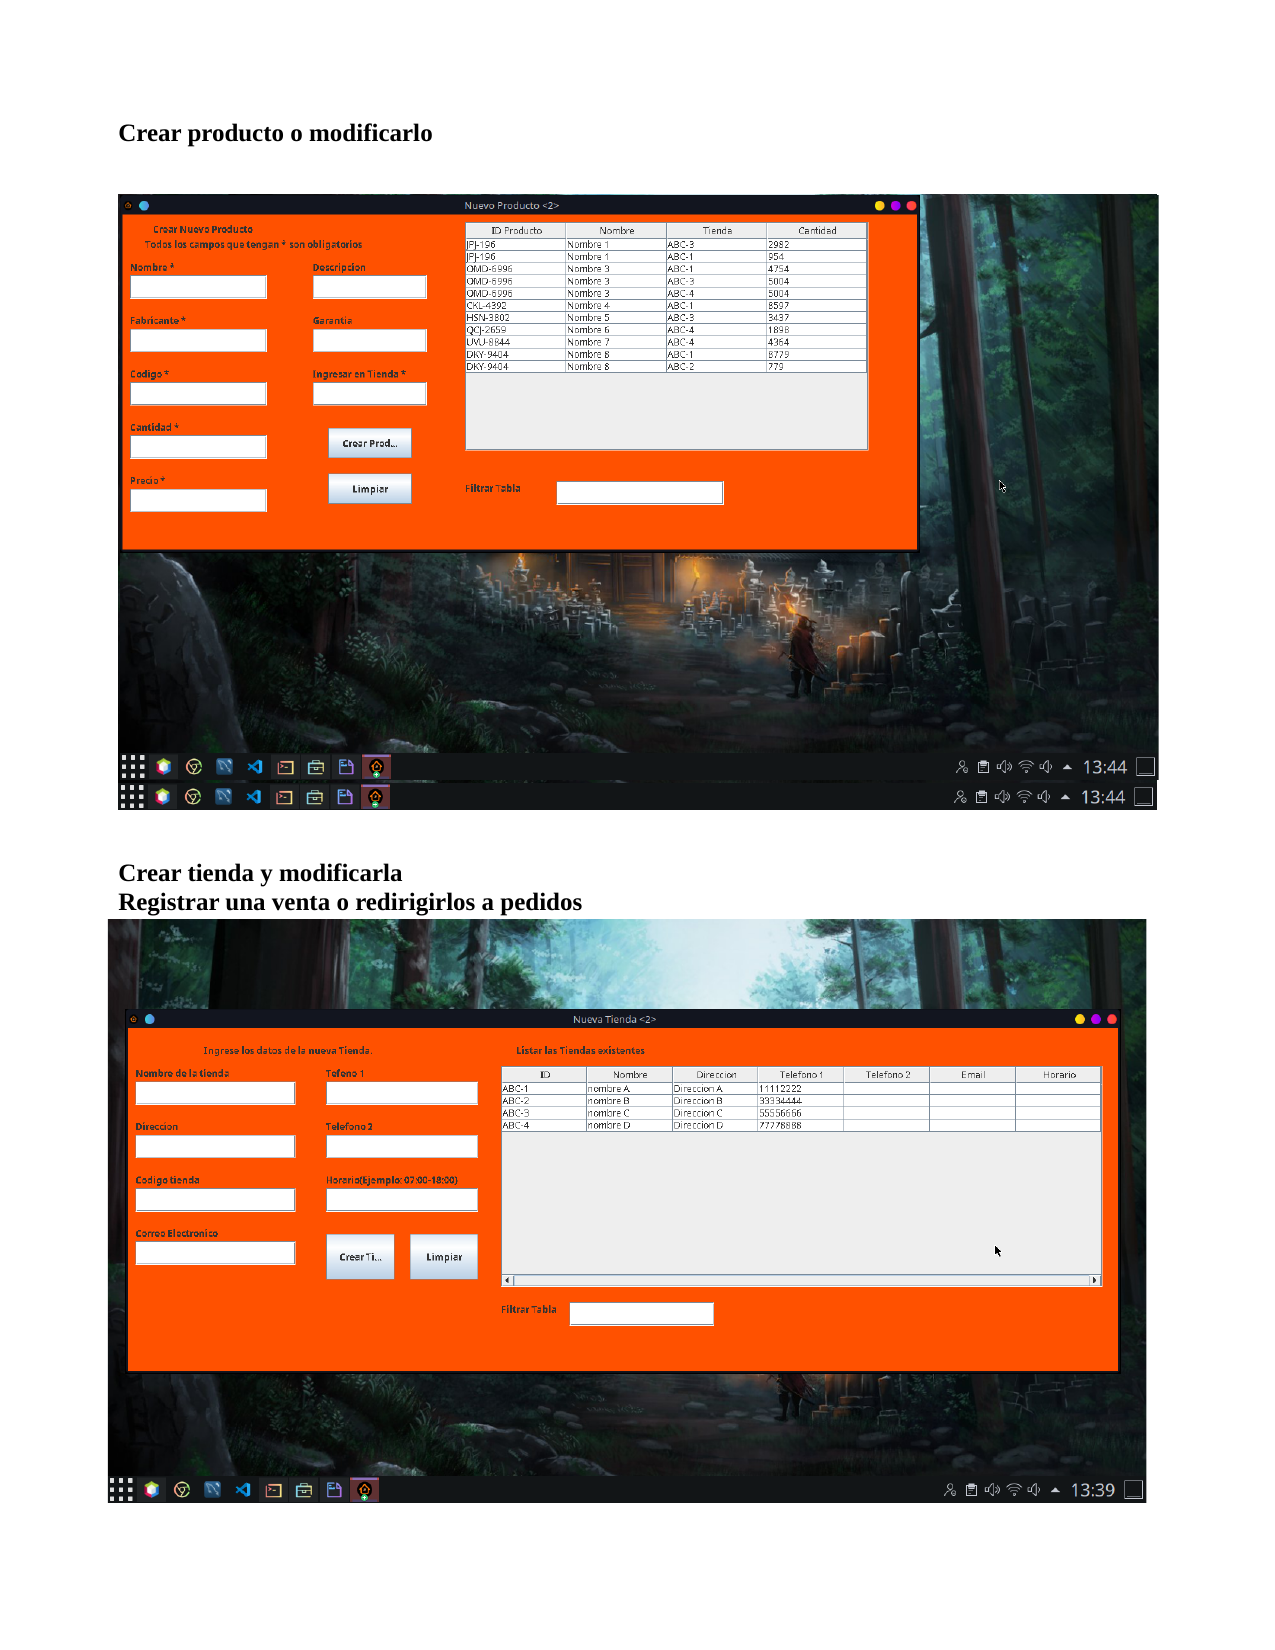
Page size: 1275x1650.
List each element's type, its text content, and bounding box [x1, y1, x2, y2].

text Registrar una venta o redirigirlos a pedidos [118, 887, 1157, 915]
picture [107, 919, 1147, 1503]
text Crear tienda y modificarla [118, 858, 1157, 887]
text Crear producto o modificarlo [118, 118, 1157, 147]
picture [118, 194, 1159, 810]
